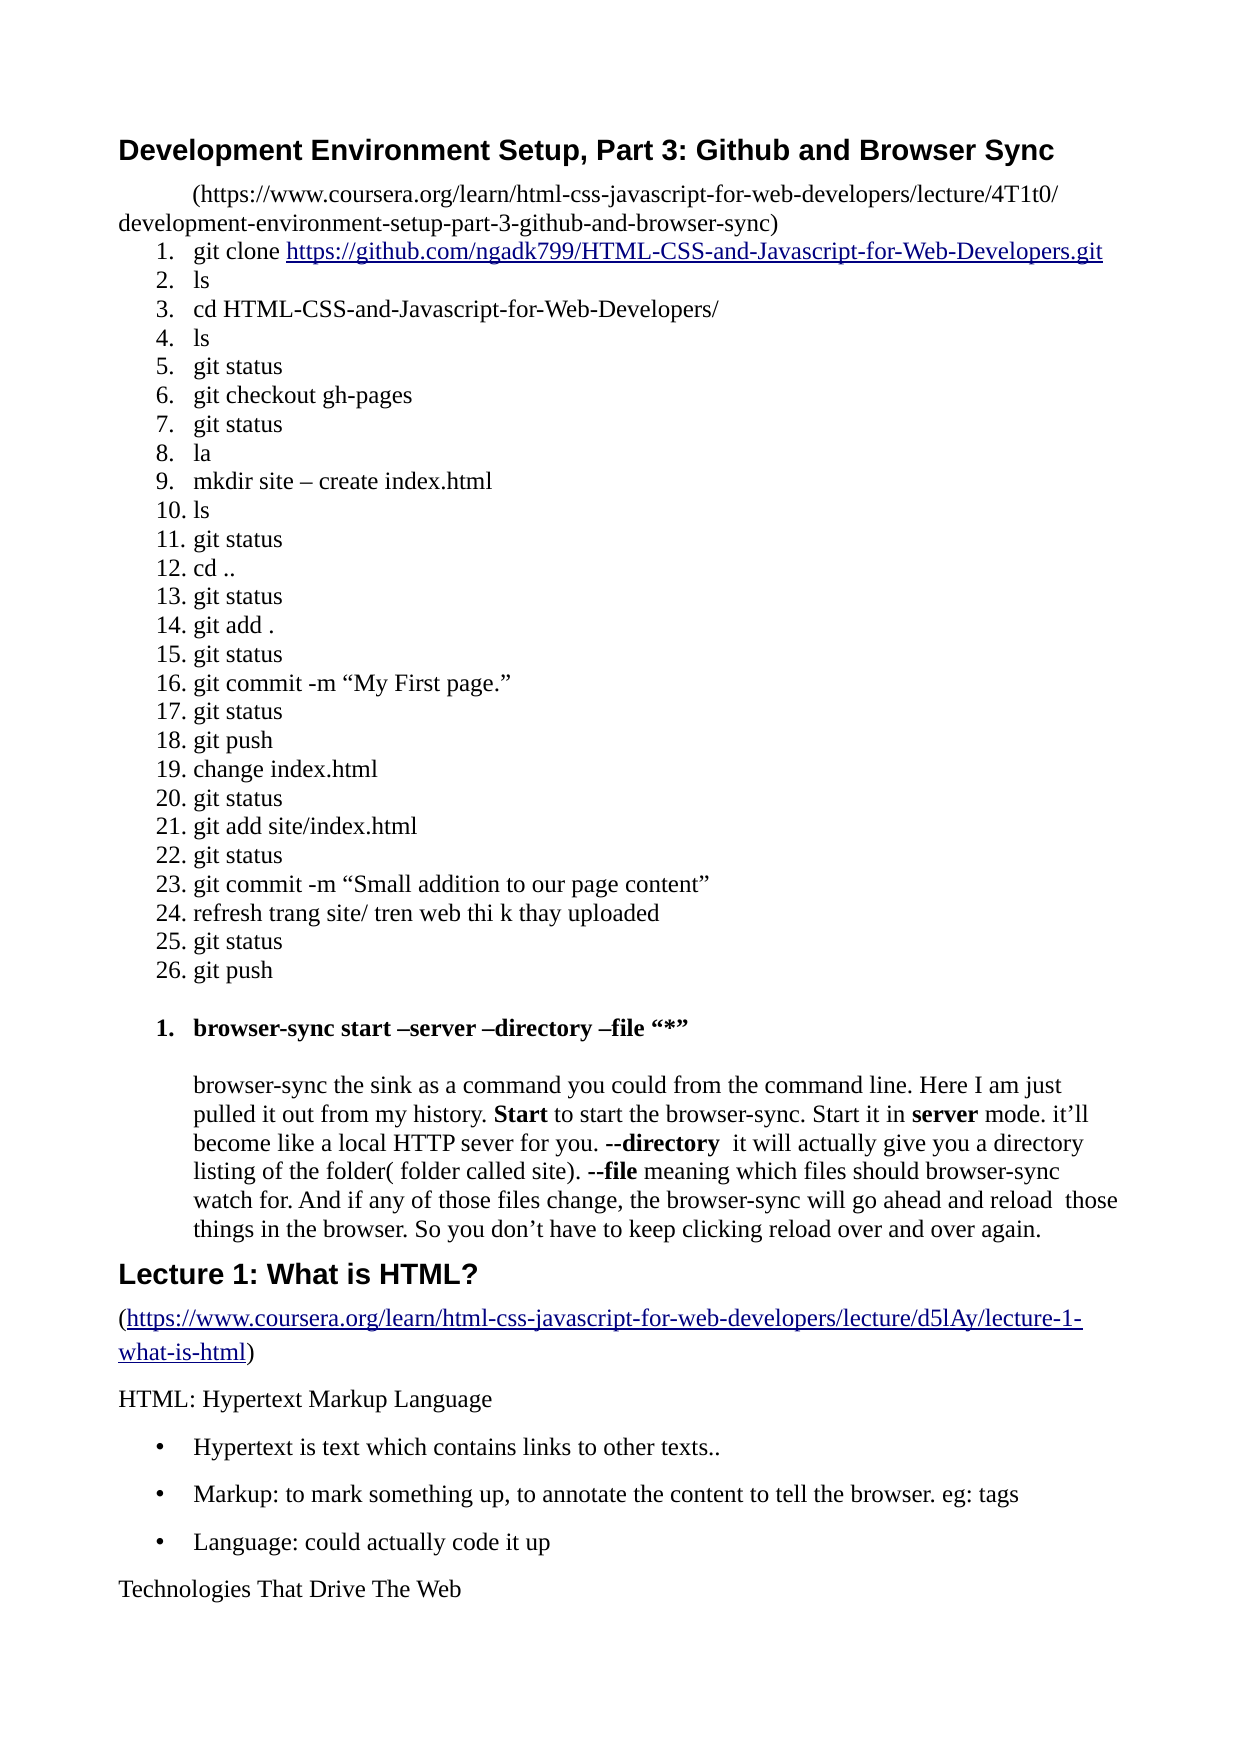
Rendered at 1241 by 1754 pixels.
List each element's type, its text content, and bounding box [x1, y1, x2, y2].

list la [156, 438, 1122, 466]
text Technologies That Drive The Web [118, 1574, 1122, 1603]
list browser-sync the sink as a command you could from the command line. Here I am just pulled it out from my history. Start to start the browser-sync. Start it in server mode. it’ll become like a local HTTP sever for you. --directory it will actually give you a directory listing of the folder( folder called site). --file meaning which files should browser-sync watch for. And if any of those files change, the browser-sync will go ahead and reload those things in the browser. So you don’t have to keep clicking reload over and over again. [156, 1070, 1122, 1243]
text (https://www.coursera.org/learn/html-css-javascript-for-web-developers/lecture/4T1t0/development-environment-setup-part-3-github-and-browser-sync) [118, 179, 1122, 236]
list Markup: to mark something up, to annotate the content to tell the browser. eg: tags [156, 1479, 1122, 1508]
list git status [156, 926, 1122, 955]
list refresh trang site/ tren web thi k thay uploaded [156, 898, 1122, 926]
list cd .. [156, 553, 1122, 581]
list git clone https://github.com/ngadk799/HTML-CSS-and-Javascript-for-Web-Developers.git [156, 236, 1122, 265]
list change index.html [156, 754, 1122, 783]
list Language: could actually code it up [156, 1527, 1122, 1556]
text HTML: Hypertext Markup Language [118, 1384, 1122, 1413]
list git status [156, 581, 1122, 610]
list ls [156, 495, 1122, 524]
list git status [156, 639, 1122, 668]
list git status [156, 840, 1122, 869]
list git add site/index.html [156, 811, 1122, 840]
list ls [156, 265, 1122, 294]
list git status [156, 524, 1122, 553]
list git status [156, 696, 1122, 725]
list git commit -m “Small addition to our page content” [156, 869, 1122, 898]
list git add . [156, 610, 1122, 639]
list git status [156, 409, 1122, 438]
list cd HTML-CSS-and-Javascript-for-Web-Developers/ [156, 294, 1122, 323]
list git commit -m “My First page.” [156, 668, 1122, 696]
list Hypertext is text which contains links to other texts.. [156, 1432, 1122, 1461]
list git push [156, 725, 1122, 754]
list git status [156, 783, 1122, 811]
list mkdir site – create index.html [156, 466, 1122, 495]
list ls [156, 323, 1122, 351]
subtitle Development Environment Setup, Part 3: Github and Browser Sync [118, 133, 1122, 166]
subtitle Lecture 1: What is HTML? [118, 1257, 1122, 1291]
list git push [156, 955, 1122, 984]
text (https://www.coursera.org/learn/html-css-javascript-for-web-developers/lecture/d5lAy/lecture-1-what-is-html) [118, 1303, 1122, 1365]
list browser-sync start –server –directory –file “*” [156, 1013, 1122, 1041]
list git status [156, 351, 1122, 380]
list git checkout gh-pages [156, 380, 1122, 409]
